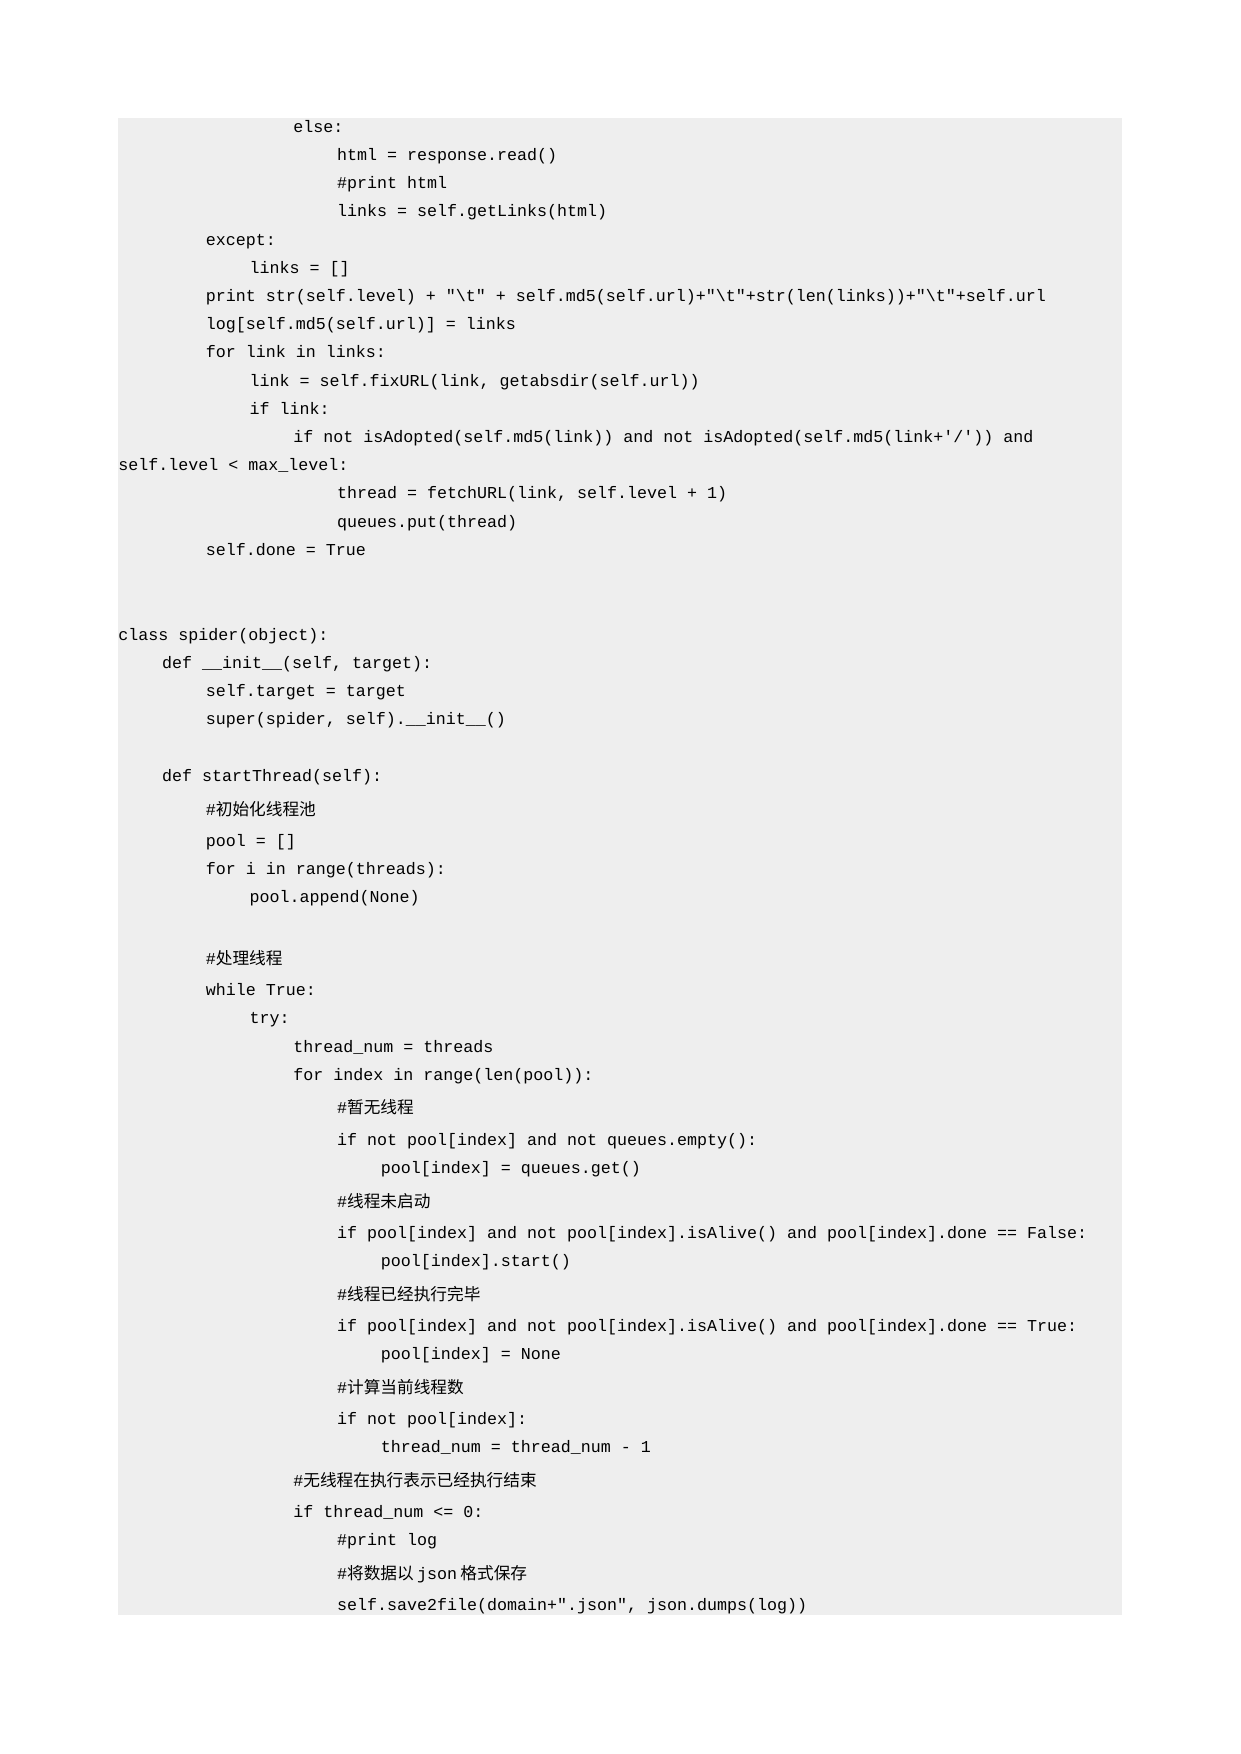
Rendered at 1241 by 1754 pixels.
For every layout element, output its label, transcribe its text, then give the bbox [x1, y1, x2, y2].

text thread_num = thread_num - 1 [118, 1438, 1122, 1457]
text pool[index] = queues.get() [118, 1159, 1122, 1178]
text if link: [118, 400, 1122, 419]
text self.done = True [118, 542, 1122, 560]
text #初始化线程池 [118, 796, 1122, 820]
text print str(self.level) + "\t" + self.md5(self.url)+"\t"+str(len(links))+"\t"+self.url [118, 287, 1122, 306]
text links = [] [118, 259, 1122, 278]
text if not pool[index]: [118, 1410, 1122, 1429]
text else: [118, 118, 1122, 137]
text if pool[index] and not pool[index].isAlive() and pool[index].done == False: [118, 1224, 1122, 1243]
text if not pool[index] and not queues.empty(): [118, 1131, 1122, 1150]
text except: [118, 231, 1122, 250]
text #print log [118, 1531, 1122, 1550]
text try: [118, 1010, 1122, 1029]
text html = response.read() [118, 146, 1122, 165]
text #线程未启动 [118, 1188, 1122, 1212]
text self.save2file(domain+".json", json.dumps(log)) [118, 1596, 1122, 1615]
text link = self.fixURL(link, getabsdir(self.url)) [118, 372, 1122, 391]
text queues.put(thread) [118, 513, 1122, 532]
text super(spider, self).__init__() [118, 711, 1122, 730]
text while True: [118, 982, 1122, 1001]
text if not isAdopted(self.md5(link)) and not isAdopted(self.md5(link+'/')) and self.level < max_level: [118, 429, 1122, 476]
text links = self.getLinks(html) [118, 203, 1122, 222]
text #将数据以json格式保存 [118, 1560, 1122, 1584]
text self.target = target [118, 683, 1122, 702]
text def __init__(self, target): [118, 654, 1122, 673]
text pool.append(None) [118, 889, 1122, 907]
text #计算当前线程数 [118, 1374, 1122, 1398]
text if pool[index] and not pool[index].isAlive() and pool[index].done == True: [118, 1317, 1122, 1336]
text thread = fetchURL(link, self.level + 1) [118, 485, 1122, 504]
text pool = [] [118, 832, 1122, 851]
text #无线程在执行表示已经执行结束 [118, 1467, 1122, 1491]
text for link in links: [118, 344, 1122, 363]
text #处理线程 [118, 945, 1122, 969]
text pool[index] = None [118, 1345, 1122, 1364]
text #暂无线程 [118, 1094, 1122, 1119]
text class spider(object): [118, 626, 1122, 645]
text pool[index].start() [118, 1252, 1122, 1271]
text thread_num = threads [118, 1038, 1122, 1057]
text #线程已经执行完毕 [118, 1281, 1122, 1305]
text log[self.md5(self.url)] = links [118, 316, 1122, 334]
text def startThread(self): [118, 767, 1122, 786]
text for index in range(len(pool)): [118, 1066, 1122, 1085]
text #print html [118, 174, 1122, 193]
text if thread_num <= 0: [118, 1503, 1122, 1522]
text for i in range(threads): [118, 860, 1122, 879]
